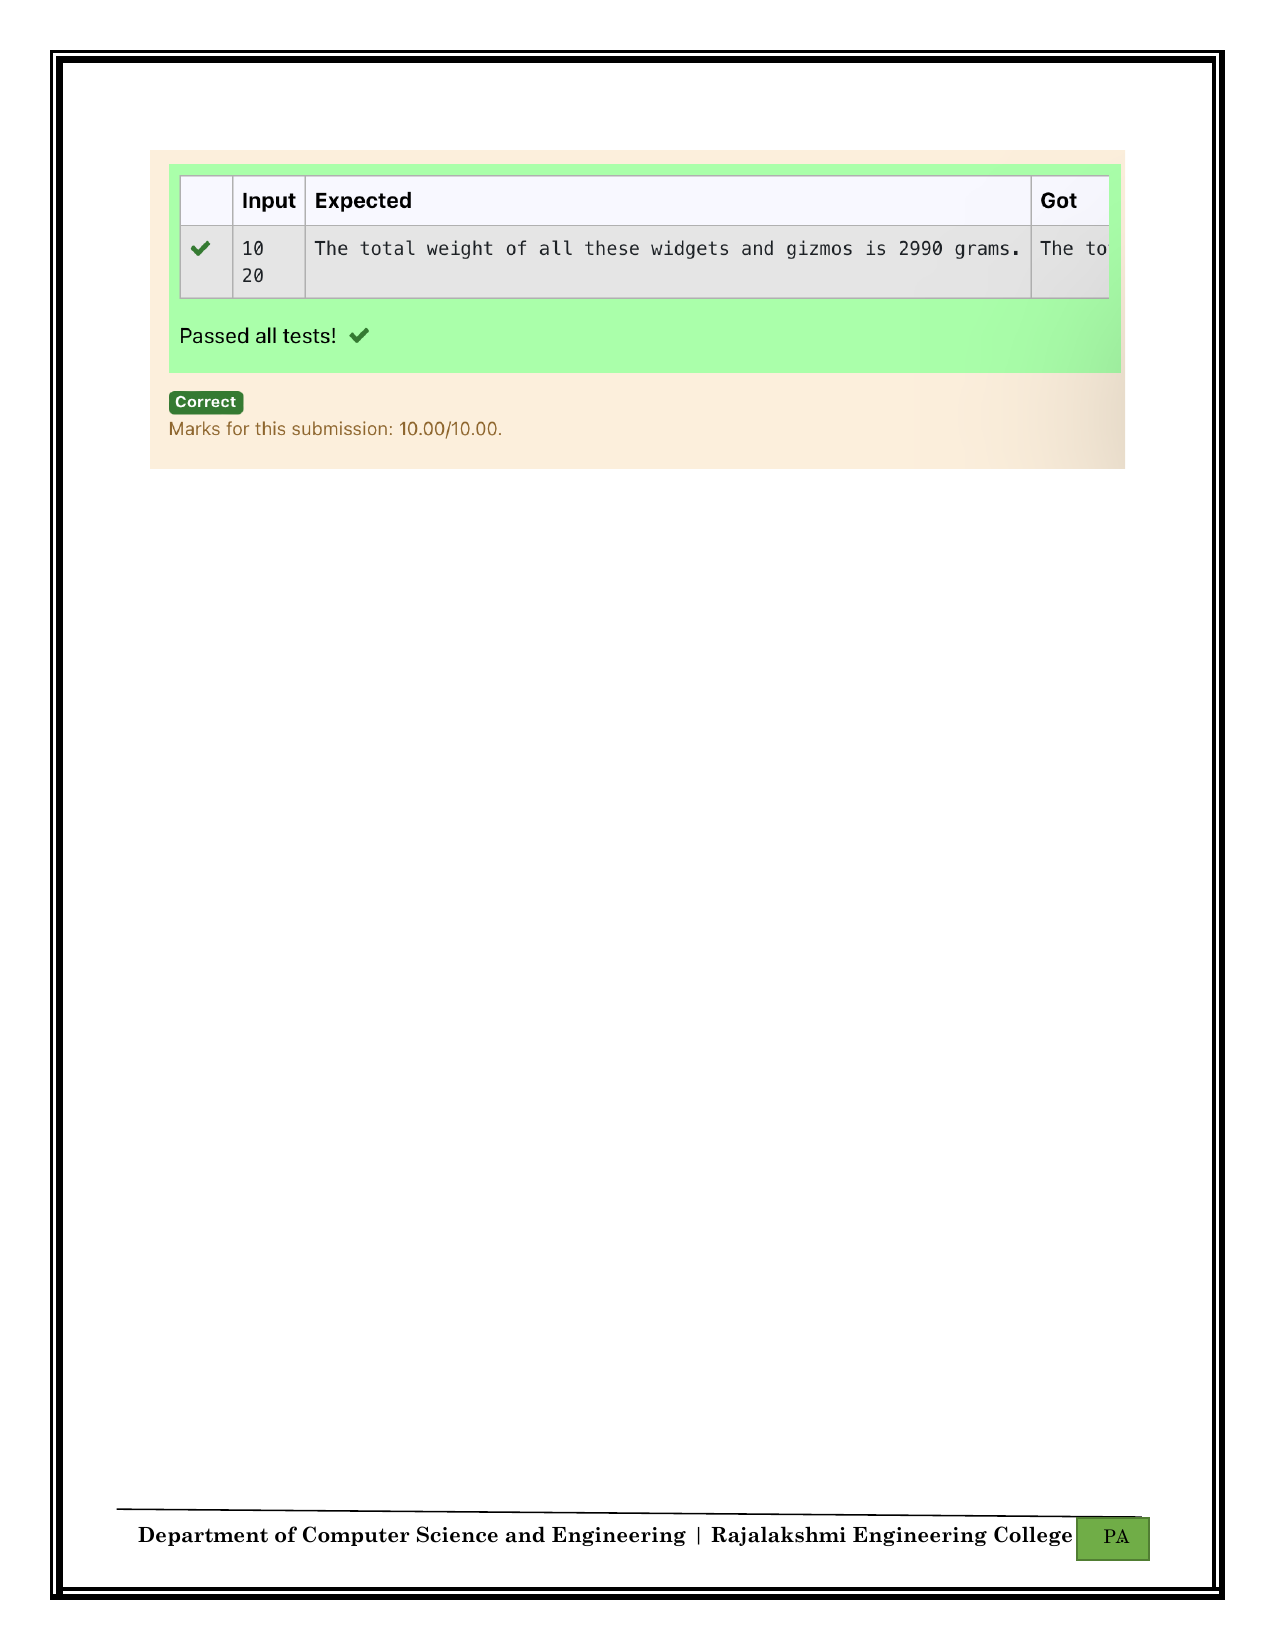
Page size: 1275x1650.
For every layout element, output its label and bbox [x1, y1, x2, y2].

picture [150, 150, 1125, 469]
